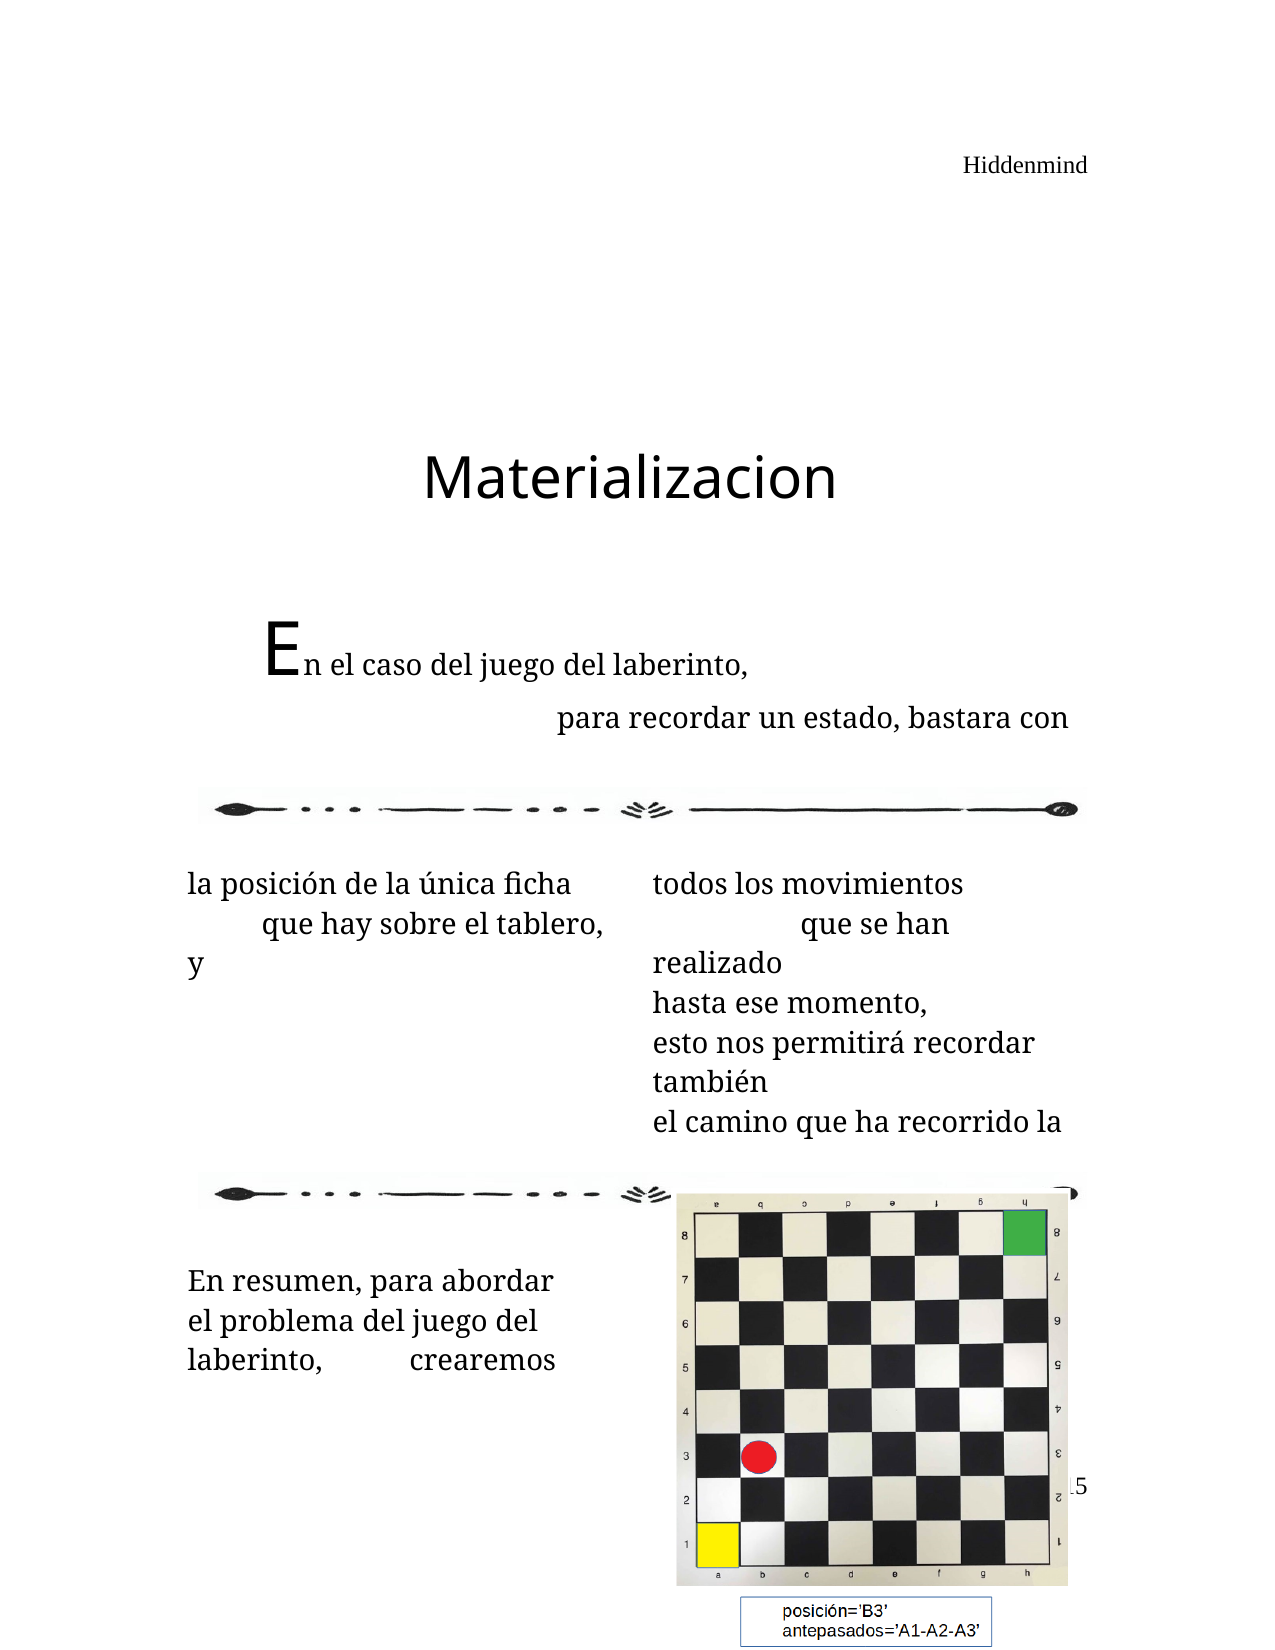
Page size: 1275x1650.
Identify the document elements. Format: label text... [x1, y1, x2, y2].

text para recordar un estado, bastara con [187, 698, 1087, 737]
text que se han realizado [652, 903, 1087, 982]
text En el caso del juego del laberinto, [187, 595, 1087, 698]
text En resumen, para abordar [187, 1260, 622, 1300]
text el problema del juego del laberinto, crearemos [187, 1300, 622, 1379]
text el camino que ha recorrido la ficha . [652, 1101, 1087, 1172]
text sera [652, 1379, 671, 1419]
text una nueva especie de seres vivientes en donde el individuo [1071, 1260, 1087, 1379]
text esto nos permitirá recordar también [652, 1022, 1087, 1101]
text la posición de la única ficha [187, 863, 622, 903]
text hasta ese momento, [652, 982, 1087, 1022]
text que hay sobre el tablero, y [187, 903, 622, 982]
picture [198, 787, 1088, 824]
text una nueva especie de seres vivientes en donde el individuo [652, 1260, 671, 1379]
text sera [1071, 1379, 1087, 1419]
text todos los movimientos [652, 863, 1087, 903]
picture [198, 1172, 1088, 1650]
